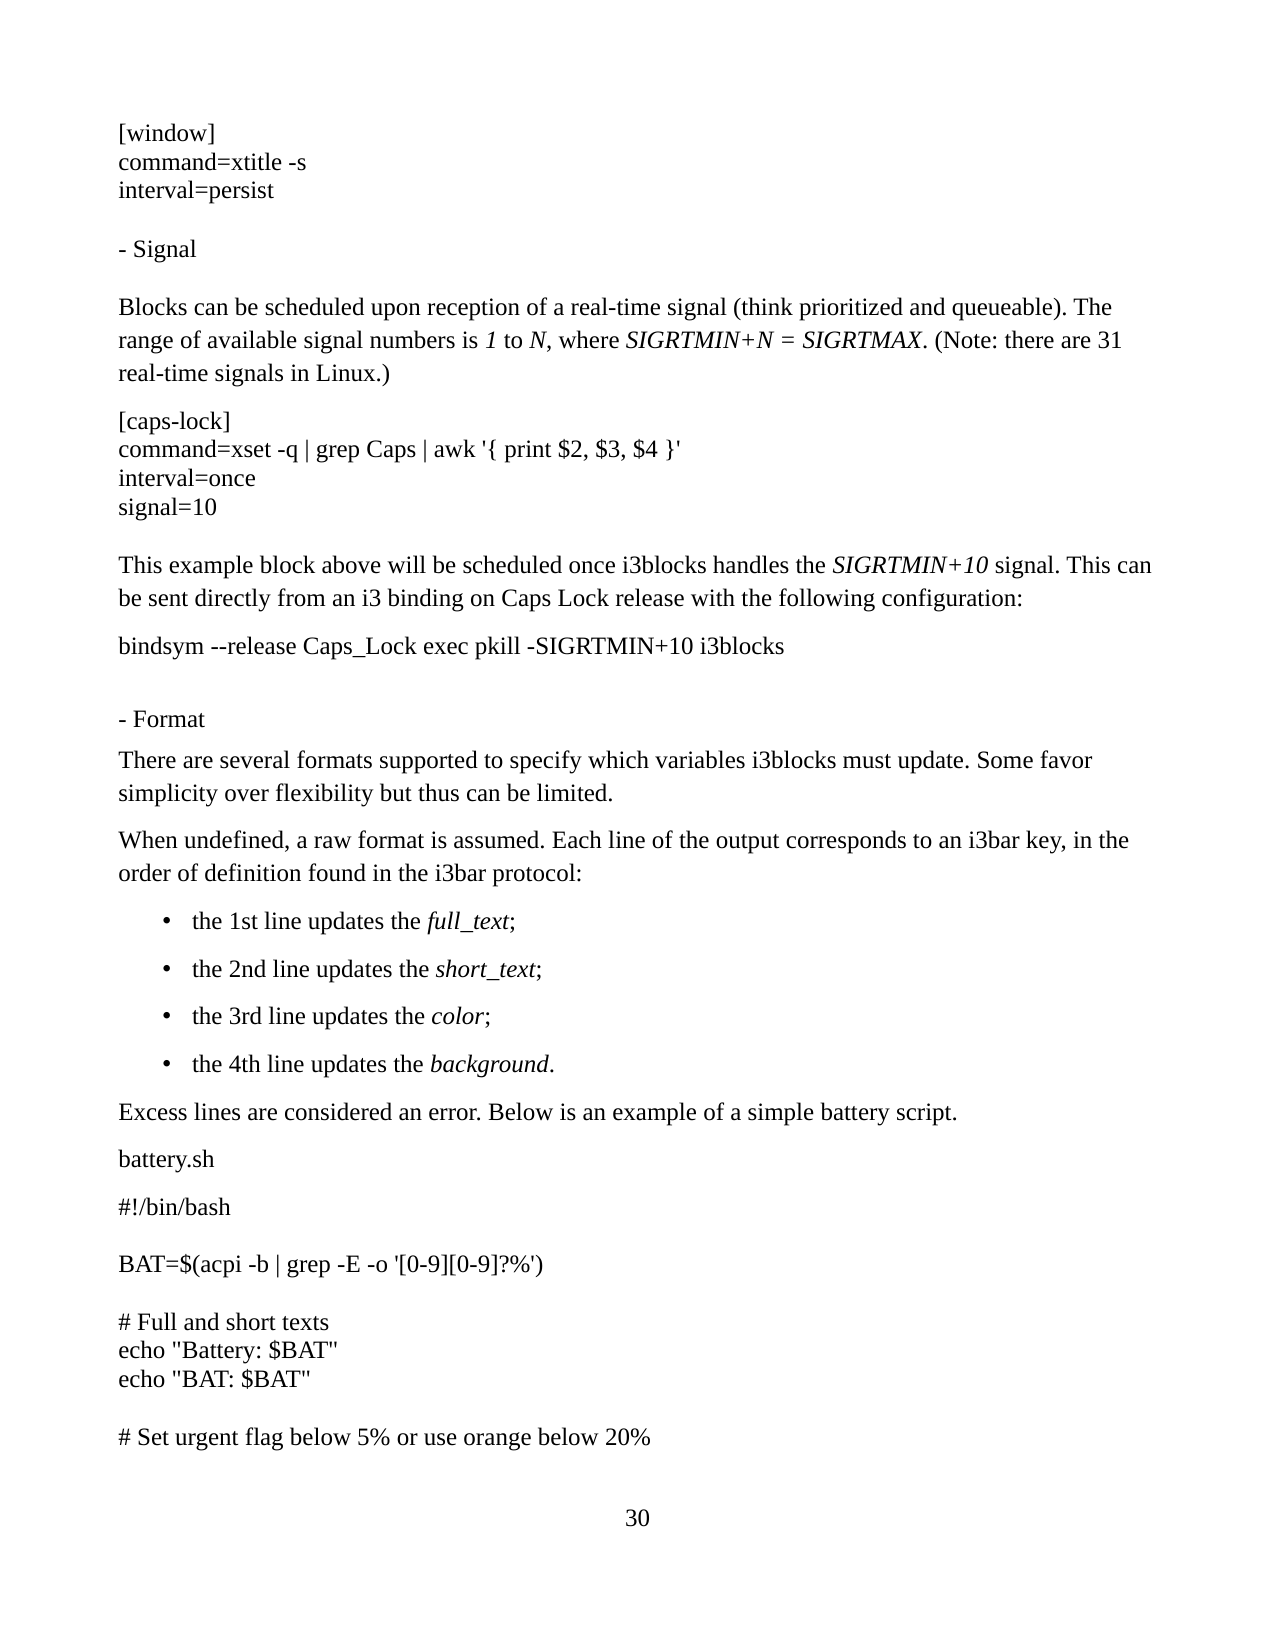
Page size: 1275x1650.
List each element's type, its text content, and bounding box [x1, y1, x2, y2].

text [caps-lock] [118, 406, 1157, 434]
text This example block above will be scheduled once i3blocks handles the SIGRTMIN+10 signal. This can be sent directly from an i3 binding on Caps Lock release with the following configuration: [118, 550, 1157, 612]
text interval=once [118, 463, 1157, 492]
text command=xtitle -s [118, 147, 1157, 176]
text #!/bin/bash [118, 1192, 1157, 1221]
text # Full and short texts [118, 1307, 1157, 1336]
text Excess lines are considered an error. Below is an example of a simple battery script. [118, 1097, 1157, 1125]
text # Set urgent flag below 5% or use orange below 20% [118, 1422, 1157, 1451]
text When undefined, a raw format is assumed. Each line of the output corresponds to an i3bar key, in the order of definition found in the i3bar protocol: [118, 826, 1157, 887]
subtitle - Format [118, 704, 1157, 732]
text echo "BAT: $BAT" [118, 1364, 1157, 1393]
text There are several formats supported to specify which variables i3blocks must update. Some favor simplicity over flexibility but thus can be limited. [118, 745, 1157, 807]
text signal=10 [118, 492, 1157, 521]
list the 2nd line updates the short_text; [162, 954, 1157, 982]
list the 4th line updates the background. [162, 1049, 1157, 1078]
text bindsym --release Caps_Lock exec pkill -SIGRTMIN+10 i3blocks [118, 631, 1157, 659]
text interval=persist [118, 176, 1157, 204]
text Blocks can be scheduled upon reception of a real-time signal (think prioritized and queueable). The range of available signal numbers is 1 to N, where SIGRTMIN+N = SIGRTMAX. (Note: there are 31 real-time signals in Linux.) [118, 292, 1157, 387]
text command=xset -q | grep Caps | awk '{ print $2, $3, $4 }' [118, 434, 1157, 463]
list the 1st line updates the full_text; [162, 906, 1157, 935]
text [window] [118, 118, 1157, 147]
list the 3rd line updates the color; [162, 1001, 1157, 1030]
text battery.sh [118, 1144, 1157, 1173]
text - Signal [118, 234, 1157, 263]
text BAT=$(acpi -b | grep -E -o '[0-9][0-9]?%') [118, 1249, 1157, 1278]
text echo "Battery: $BAT" [118, 1336, 1157, 1364]
